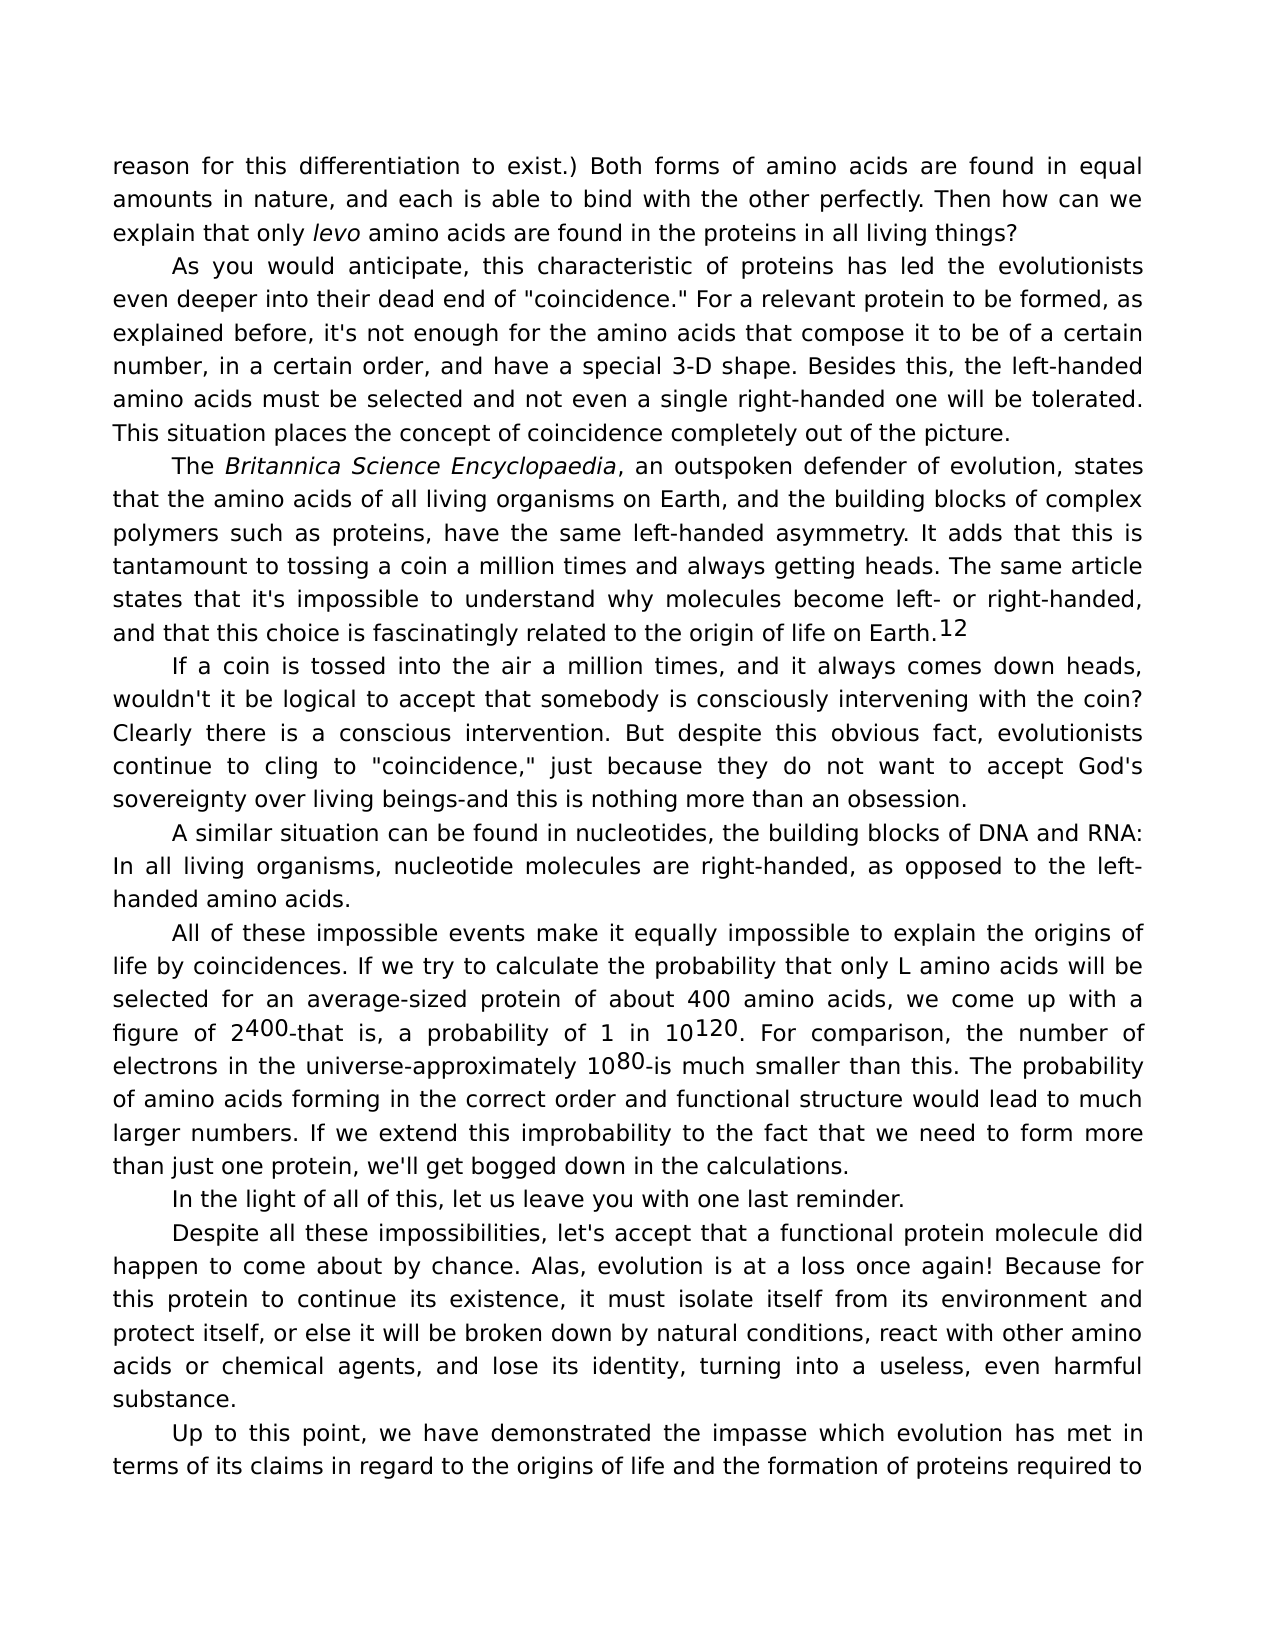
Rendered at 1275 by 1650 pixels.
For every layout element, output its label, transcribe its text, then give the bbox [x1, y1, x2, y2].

text Despite all these impossibilities, let's accept that a functional protein molecule did happen to come about by chance. Alas, evolution is at a loss once again! Because for this protein to continue its existence, it must isolate itself from its environment and protect itself, or else it will be broken down by natural conditions, react with other amino acids or chemical agents, and lose its identity, turning into a useless, even harmful substance. [112, 1214, 1145, 1414]
text reason for this differentiation to exist.) Both forms of amino acids are found in equal amounts in nature, and each is able to bind with the other perfectly. Then how can we explain that only levo amino acids are found in the proteins in all living things? [112, 148, 1145, 248]
text If a coin is tossed into the air a million times, and it always comes down heads, wouldn't it be logical to accept that somebody is consciously intervening with the coin? Clearly there is a conscious intervention. But despite this obvious fact, evolutionists continue to cling to "coincidence," just because they do not want to accept God's sovereignty over living beings-and this is nothing more than an obsession. [112, 648, 1145, 814]
text All of these impossible events make it equally impossible to explain the origins of life by coincidences. If we try to calculate the probability that only L amino acids will be selected for an average-sized protein of about 400 amino acids, we come up with a figure of 2400-that is, a probability of 1 in 10120. For comparison, the number of electrons in the universe-approximately 1080-is much smaller than this. The probability of amino acids forming in the correct order and functional structure would lead to much larger numbers. If we extend this improbability to the fact that we need to form more than just one protein, we'll get bogged down in the calculations. [112, 914, 1145, 1181]
text As you would anticipate, this characteristic of proteins has led the evolutionists even deeper into their dead end of "coincidence." For a relevant protein to be formed, as explained before, it's not enough for the amino acids that compose it to be of a certain number, in a certain order, and have a special 3-D shape. Besides this, the left-handed amino acids must be selected and not even a single right-handed one will be tolerated. This situation places the concept of coincidence completely out of the picture. [112, 248, 1145, 448]
text Up to this point, we have demonstrated the impasse which evolution has met in terms of its claims in regard to the origins of life and the formation of proteins required to [112, 1414, 1145, 1481]
text In the light of all of this, let us leave you with one last reminder. [112, 1181, 1145, 1214]
text The Britannica Science Encyclopaedia, an outspoken defender of evolution, states that the amino acids of all living organisms on Earth, and the building blocks of complex polymers such as proteins, have the same left-handed asymmetry. It adds that this is tantamount to tossing a coin a million times and always getting heads. The same article states that it's impossible to understand why molecules become left- or right-handed, and that this choice is fascinatingly related to the origin of life on Earth.12 [112, 448, 1145, 648]
text A similar situation can be found in nucleotides, the building blocks of DNA and RNA: In all living organisms, nucleotide molecules are right-handed, as opposed to the left-handed amino acids. [112, 814, 1145, 914]
